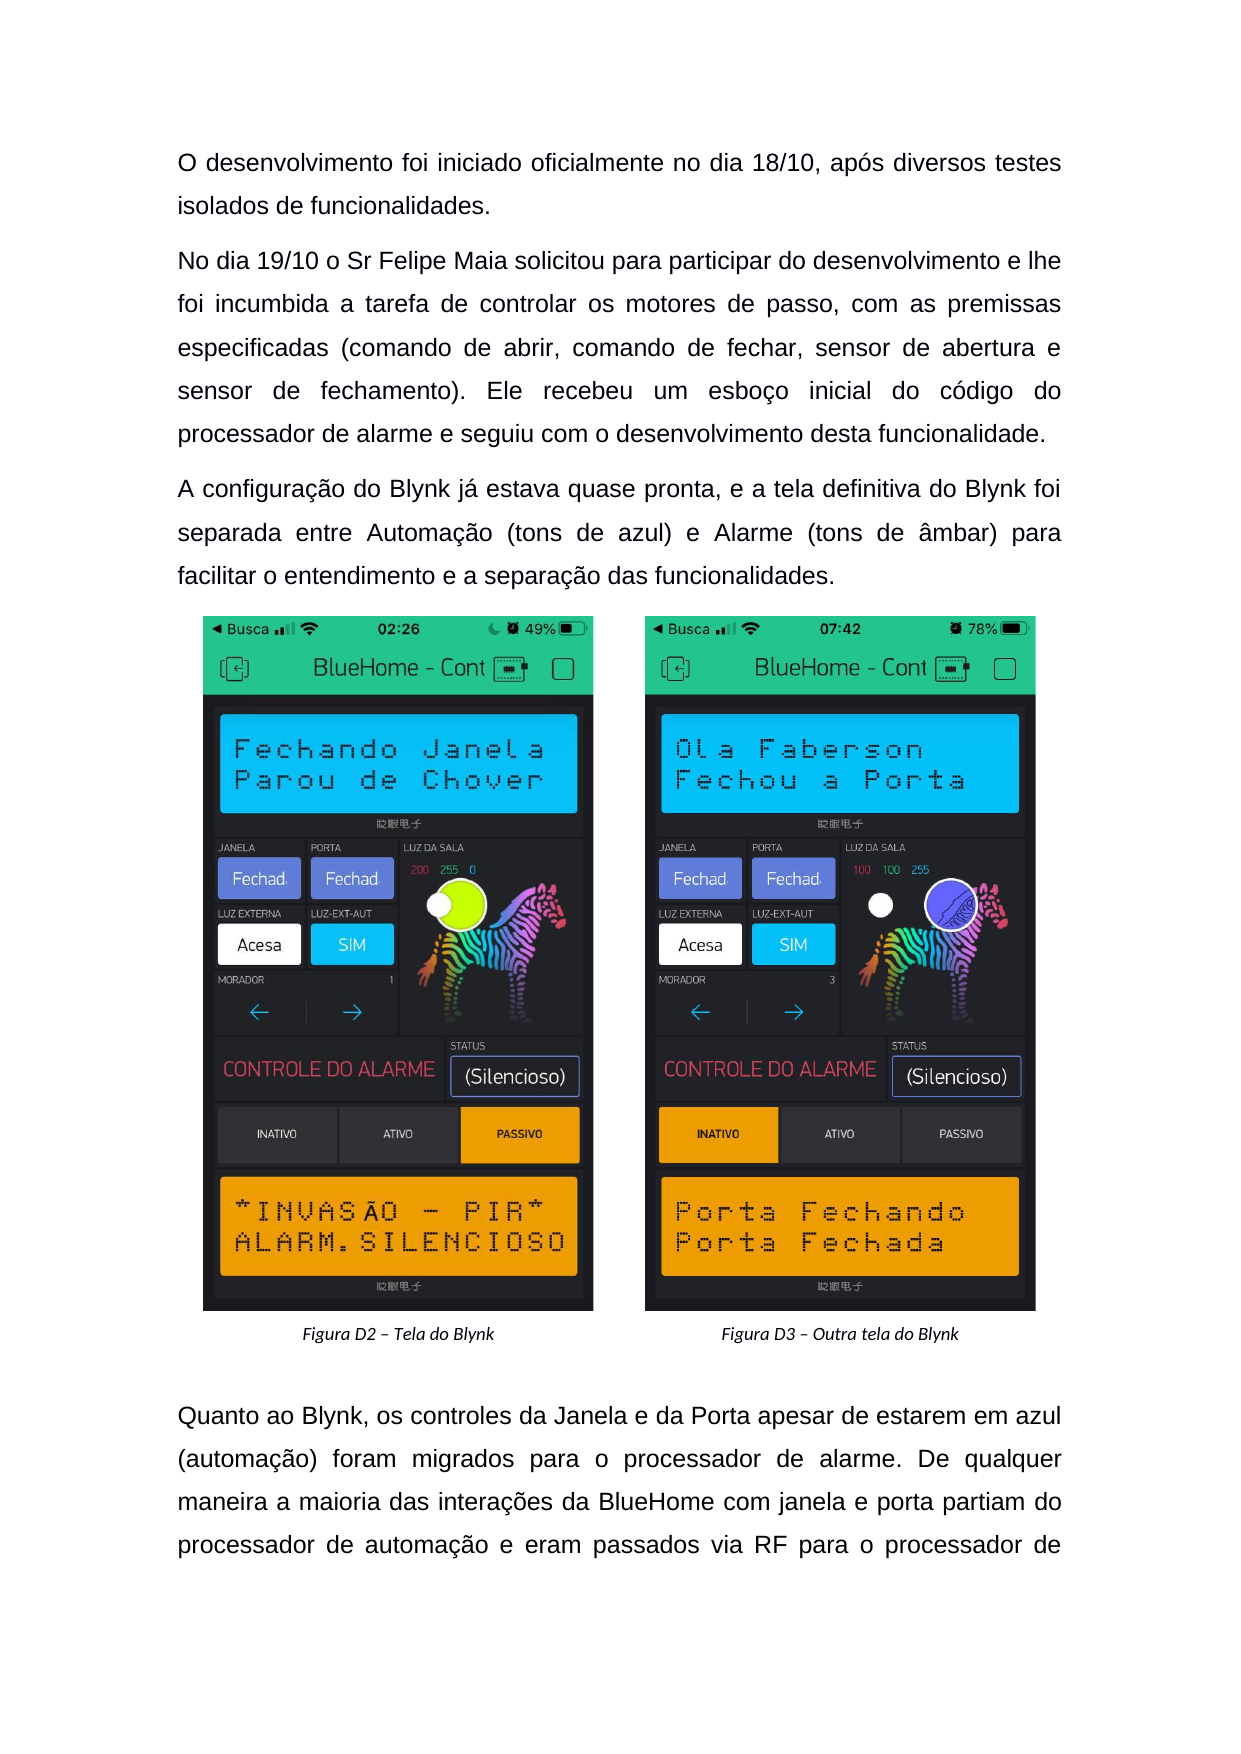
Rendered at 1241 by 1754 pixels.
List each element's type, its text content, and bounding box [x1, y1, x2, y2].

table_header [619, 616, 1061, 1323]
table_cell Figura D3 – Outra tela do Blynk [619, 1323, 1061, 1358]
text A configuração do Blynk já estava quase pronta, e a tela definitiva do Blynk foi separada entre Automação (tons de azul) e Alarme (tons de âmbar) para facilitar o entendimento e a separação das funcionalidades. [177, 474, 1063, 589]
text No dia 19/10 o Sr Felipe Maia solicitou para participar do desenvolvimento e lhe foi incumbida a tarefa de controlar os motores de passo, com as premissas especificadas (comando de abrir, comando de fechar, sensor de abertura e sensor de fechamento). Ele recebeu um esboço inicial do código do processador de alarme e seguiu com o desenvolvimento desta funcionalidade. [177, 246, 1063, 448]
text O desenvolvimento foi iniciado oficialmente no dia 18/10, após diversos testes isolados de funcionalidades. [177, 148, 1063, 219]
table_header [177, 616, 619, 1323]
picture [203, 616, 594, 1311]
picture [645, 616, 1036, 1311]
table_cell Figura D2 – Tela do Blynk [177, 1323, 619, 1358]
text Quanto ao Blynk, os controles da Janela e da Porta apesar de estarem em azul (automação) foram migrados para o processador de alarme. De qualquer maneira a maioria das interações da BlueHome com janela e porta partiam do processador de automação e eram passados via RF para o processador de [177, 1401, 1063, 1559]
